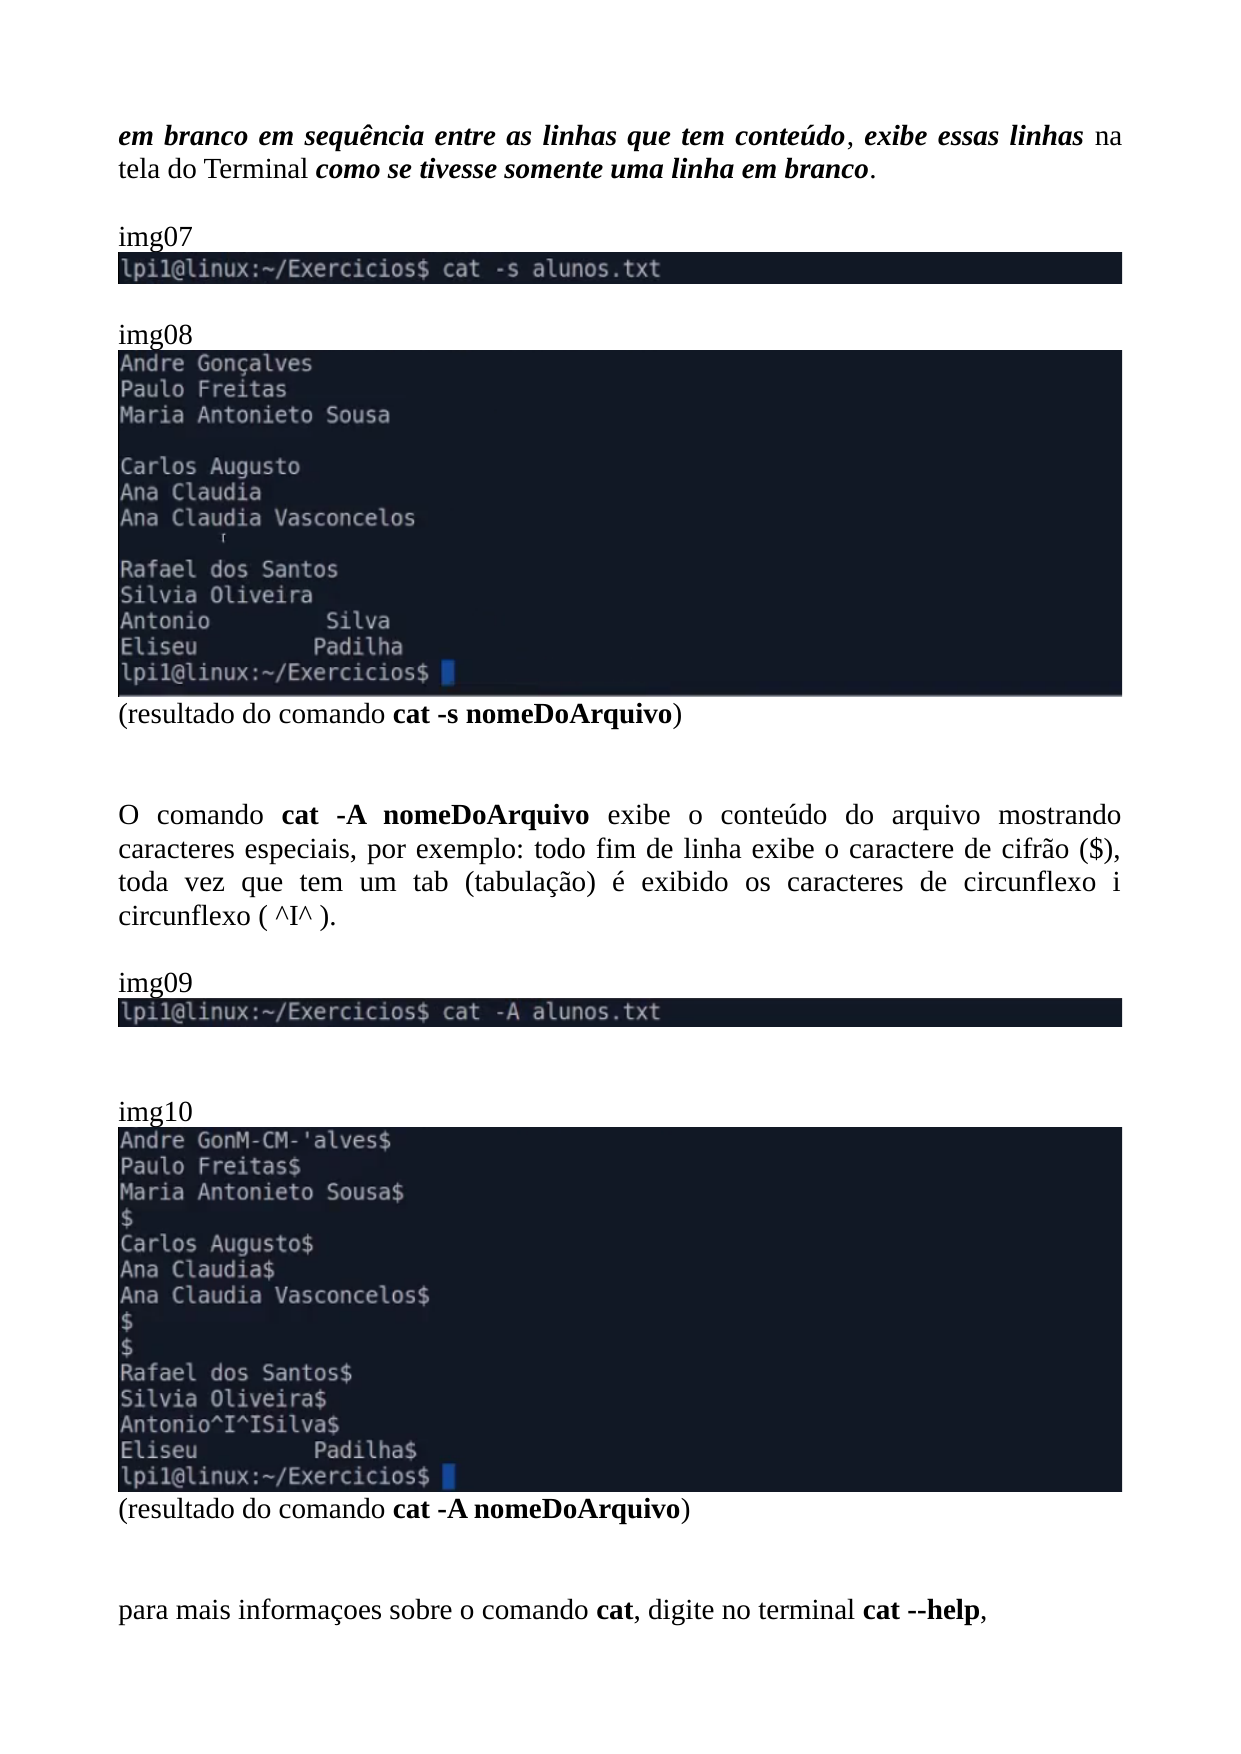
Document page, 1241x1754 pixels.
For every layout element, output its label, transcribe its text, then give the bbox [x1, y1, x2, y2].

picture [118, 350, 1123, 697]
picture [118, 1127, 1123, 1492]
text img08 [118, 317, 1122, 350]
text em branco em sequência entre as linhas que tem conteúdo, exibe essas linhas na tela do Terminal como se tivesse somente uma linha em branco. [118, 118, 1122, 185]
text (resultado do comando cat -A nomeDoArquivo) [118, 1492, 1122, 1525]
text O comando cat -A nomeDoArquivo exibe o conteúdo do arquivo mostrando caracteres especiais, por exemplo: todo fim de linha exibe o caractere de cifrão ($), toda vez que tem um tab (tabulação) é exibido os caracteres de circunflexo i circunflexo ( ^I^ ). [118, 797, 1122, 931]
text img07 [118, 219, 1122, 252]
text img10 [118, 1094, 1122, 1127]
text (resultado do comando cat -s nomeDoArquivo) [118, 697, 1122, 730]
text para mais informaçoes sobre o comando cat, digite no terminal cat --help, [118, 1592, 1122, 1626]
text img09 [118, 965, 1122, 998]
picture [118, 998, 1123, 1027]
picture [118, 252, 1123, 284]
